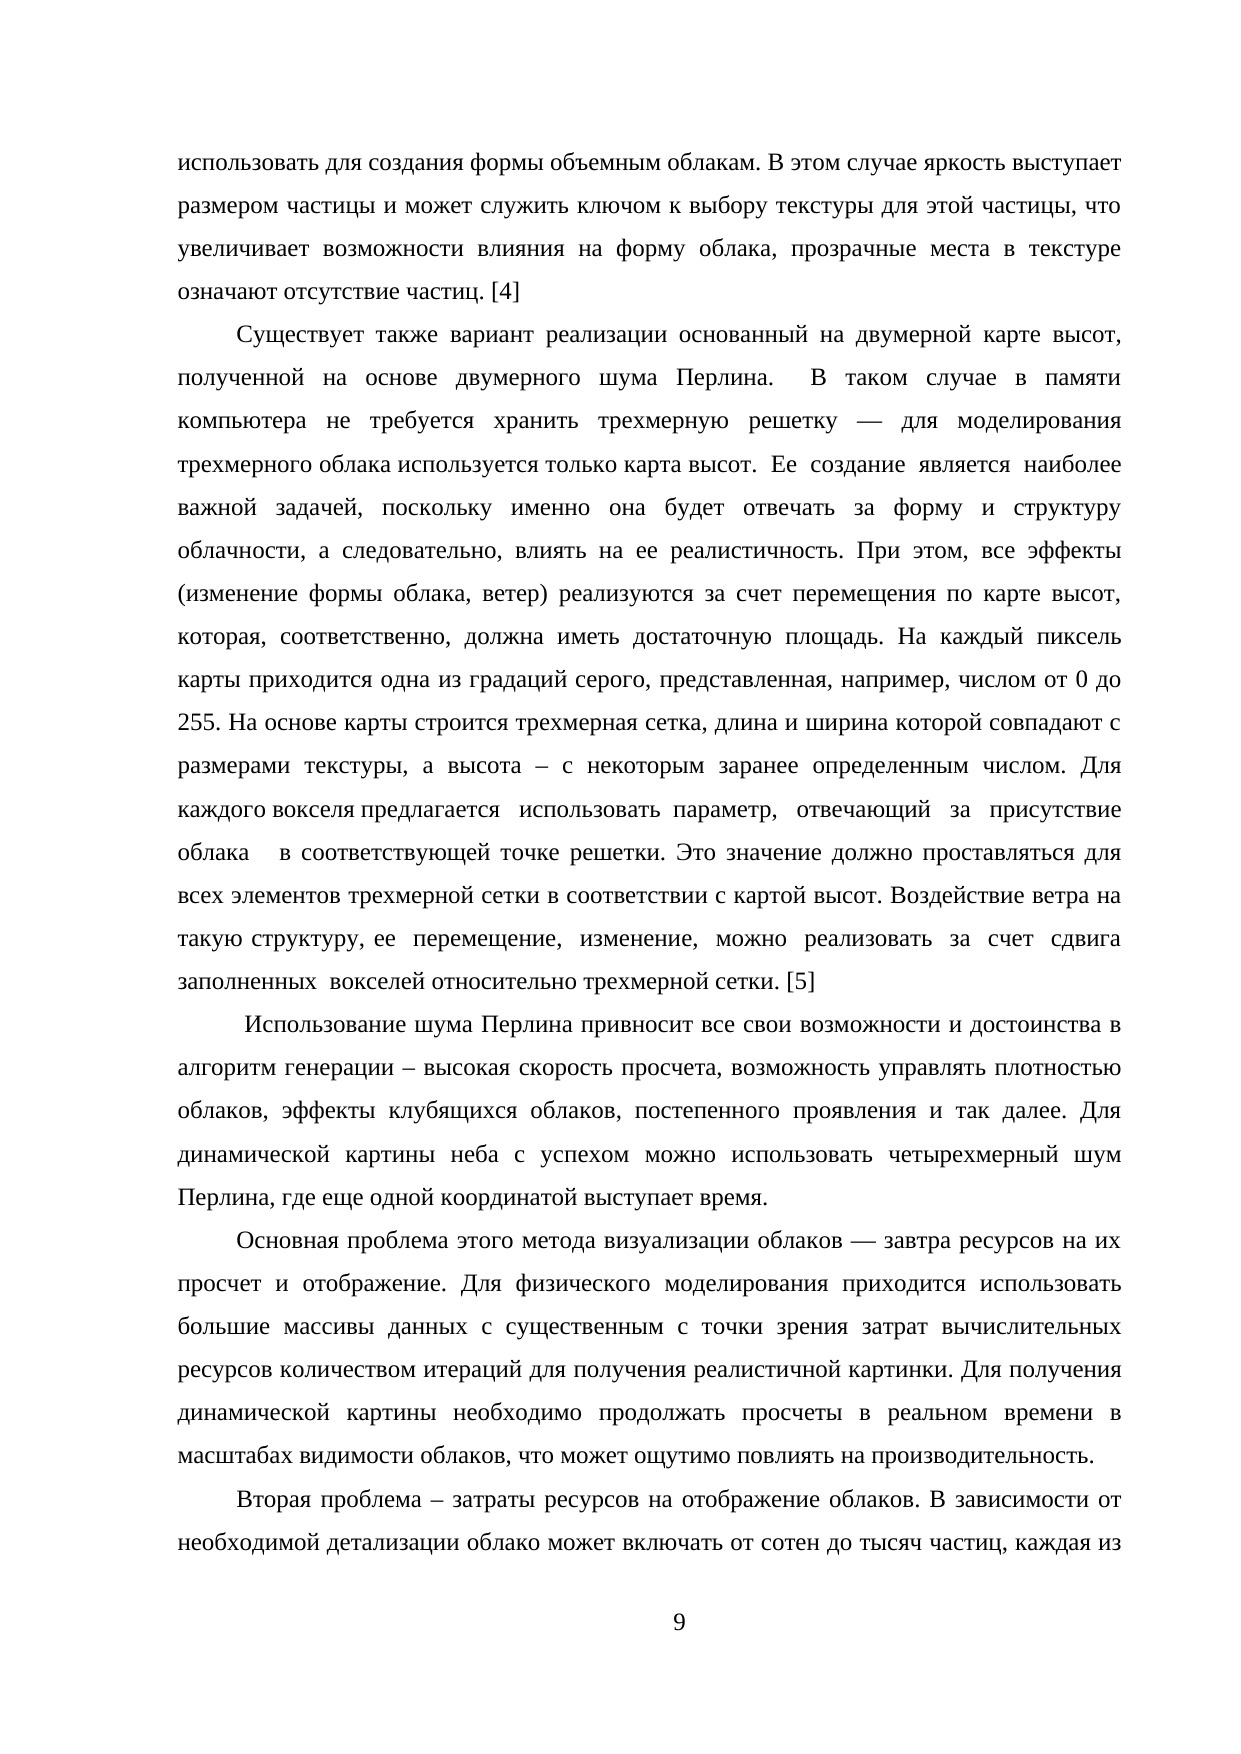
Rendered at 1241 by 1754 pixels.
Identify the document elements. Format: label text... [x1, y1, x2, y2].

text Существует также вариант реализации основанный на двумерной карте высот, полученной на основе двумерного шума Перлина. В таком случае в памяти компьютера не требуется хранить трехмерную решетку — для моделирования трехмерного облака используется только карта высот. Ее создание является наиболее важной задачей, поскольку именно она будет отвечать за форму и структуру облачности, а следовательно, влиять на ее реалистичность. При этом, все эффекты (изменение формы облака, ветер) реализуются за счет перемещения по карте высот, которая, соответственно, должна иметь достаточную площадь. На каждый пиксель карты приходится одна из градаций серого, представленная, например, числом от 0 до 255. На основе карты строится трехмерная сетка, длина и ширина которой совпадают с размерами текстуры, а высота – с некоторым заранее определенным числом. Для каждого вокселя предлагается использовать параметр, отвечающий за присутствие облака в соответствующей точке решетки. Это значение должно проставляться для всех элементов трехмерной сетки в соответствии с картой высот. Воздействие ветра на такую структуру, ее перемещение, изменение, можно реализовать за счет сдвига заполненных вокселей относительно трехмерной сетки. [5] [177, 319, 1122, 995]
text Использование шума Перлина привносит все свои возможности и достоинства в алгоритм генерации – высокая скорость просчета, возможность управлять плотностью облаков, эффекты клубящихся облаков, постепенного проявления и так далее. Для динамической картины неба с успехом можно использовать четырехмерный шум Перлина, где еще одной координатой выступает время. [177, 1009, 1122, 1211]
text Вторая проблема – затраты ресурсов на отображение облаков. В зависимости от необходимой детализации облако может включать от сотен до тысяч частиц, каждая из [177, 1484, 1122, 1556]
text Основная проблема этого метода визуализации облаков — завтра ресурсов на их просчет и отображение. Для физического моделирования приходится использовать большие массивы данных с существенным с точки зрения затрат вычислительных ресурсов количеством итераций для получения реалистичной картинки. Для получения динамической картины необходимо продолжать просчеты в реальном времени в масштабах видимости облаков, что может ощутимо повлиять на производительность. [177, 1225, 1122, 1469]
text использовать для создания формы объемным облакам. В этом случае яркость выступает размером частицы и может служить ключом к выбору текстуры для этой частицы, что увеличивает возможности влияния на форму облака, прозрачные места в текстуре означают отсутствие частиц. [4] [177, 147, 1122, 305]
